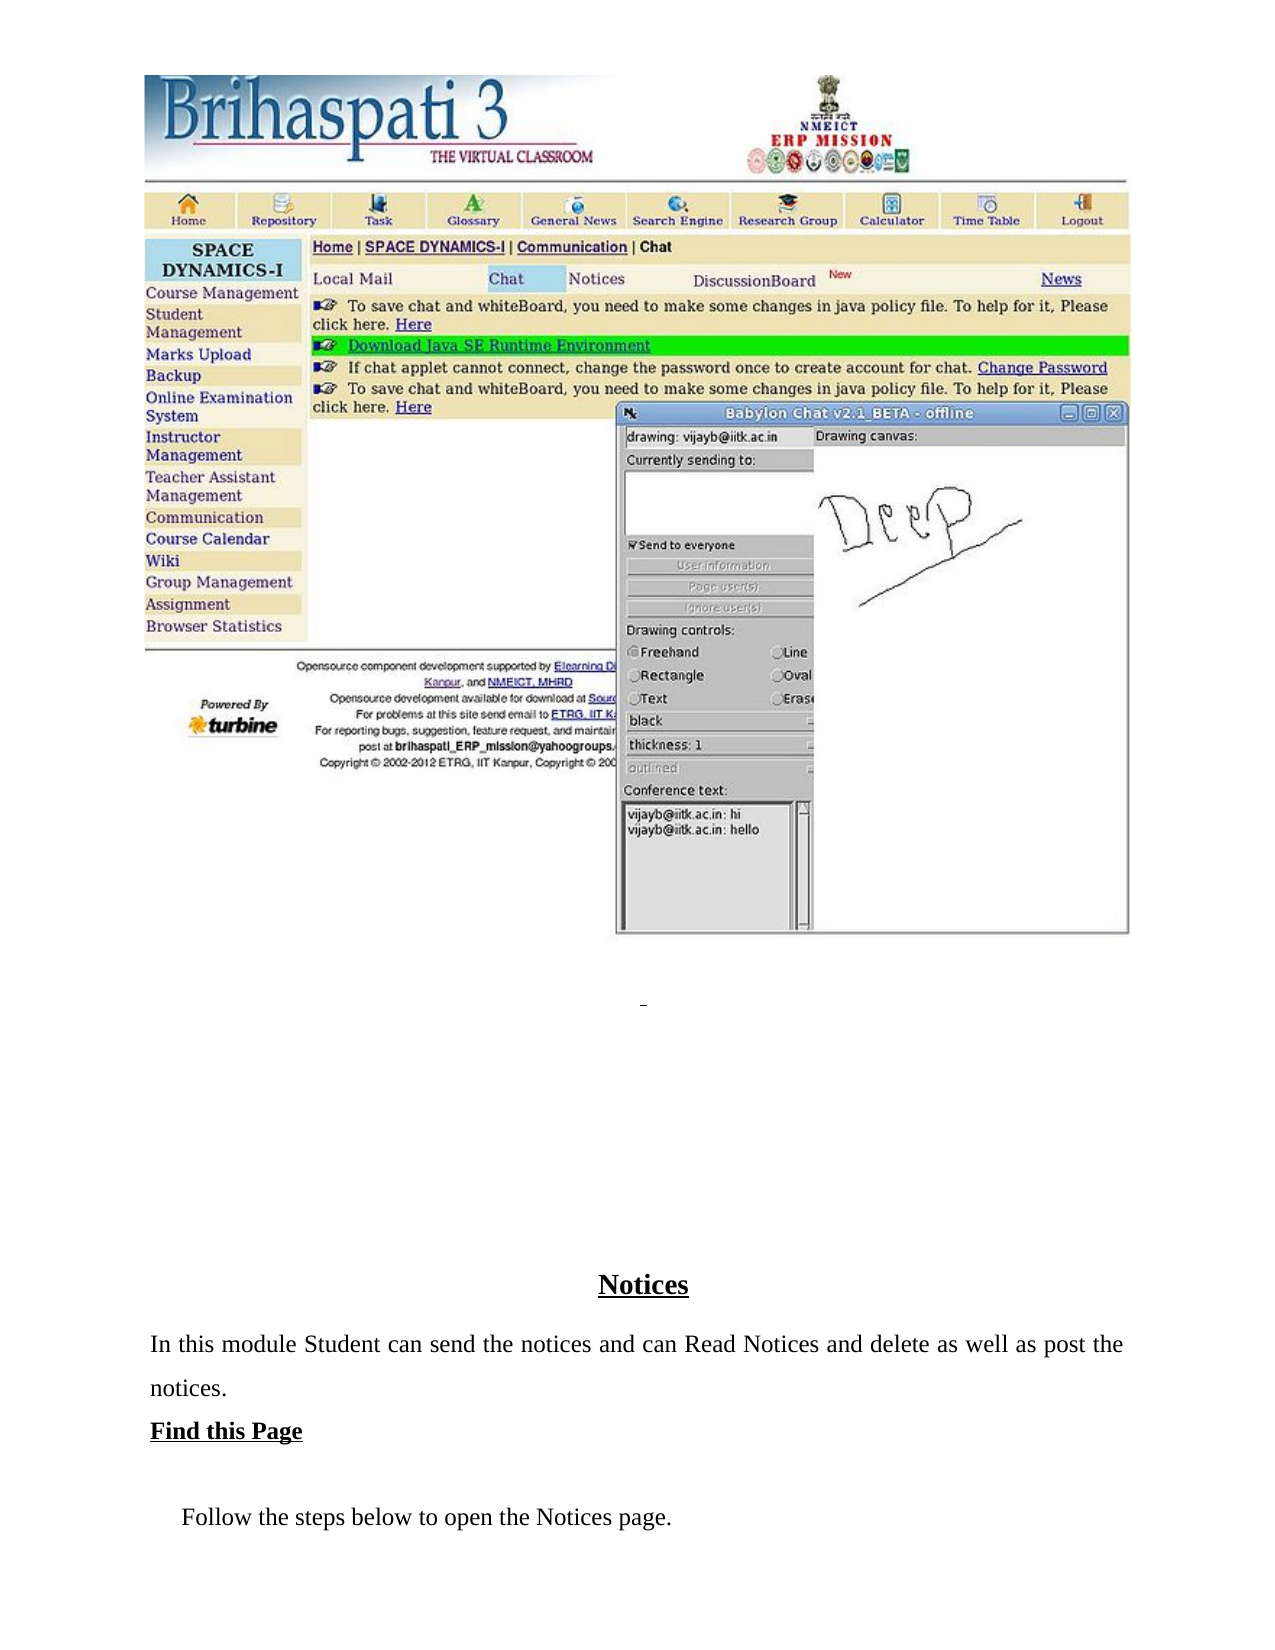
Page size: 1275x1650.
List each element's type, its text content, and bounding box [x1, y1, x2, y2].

picture [144, 75, 1131, 942]
text Find this Page [150, 1416, 1136, 1444]
text Notices [150, 1267, 1136, 1301]
text Follow the steps below to open the Notices page. [150, 1502, 1125, 1531]
text In this module Student can send the notices and can Read Notices and delete as well as post the notices. [150, 1329, 1125, 1401]
